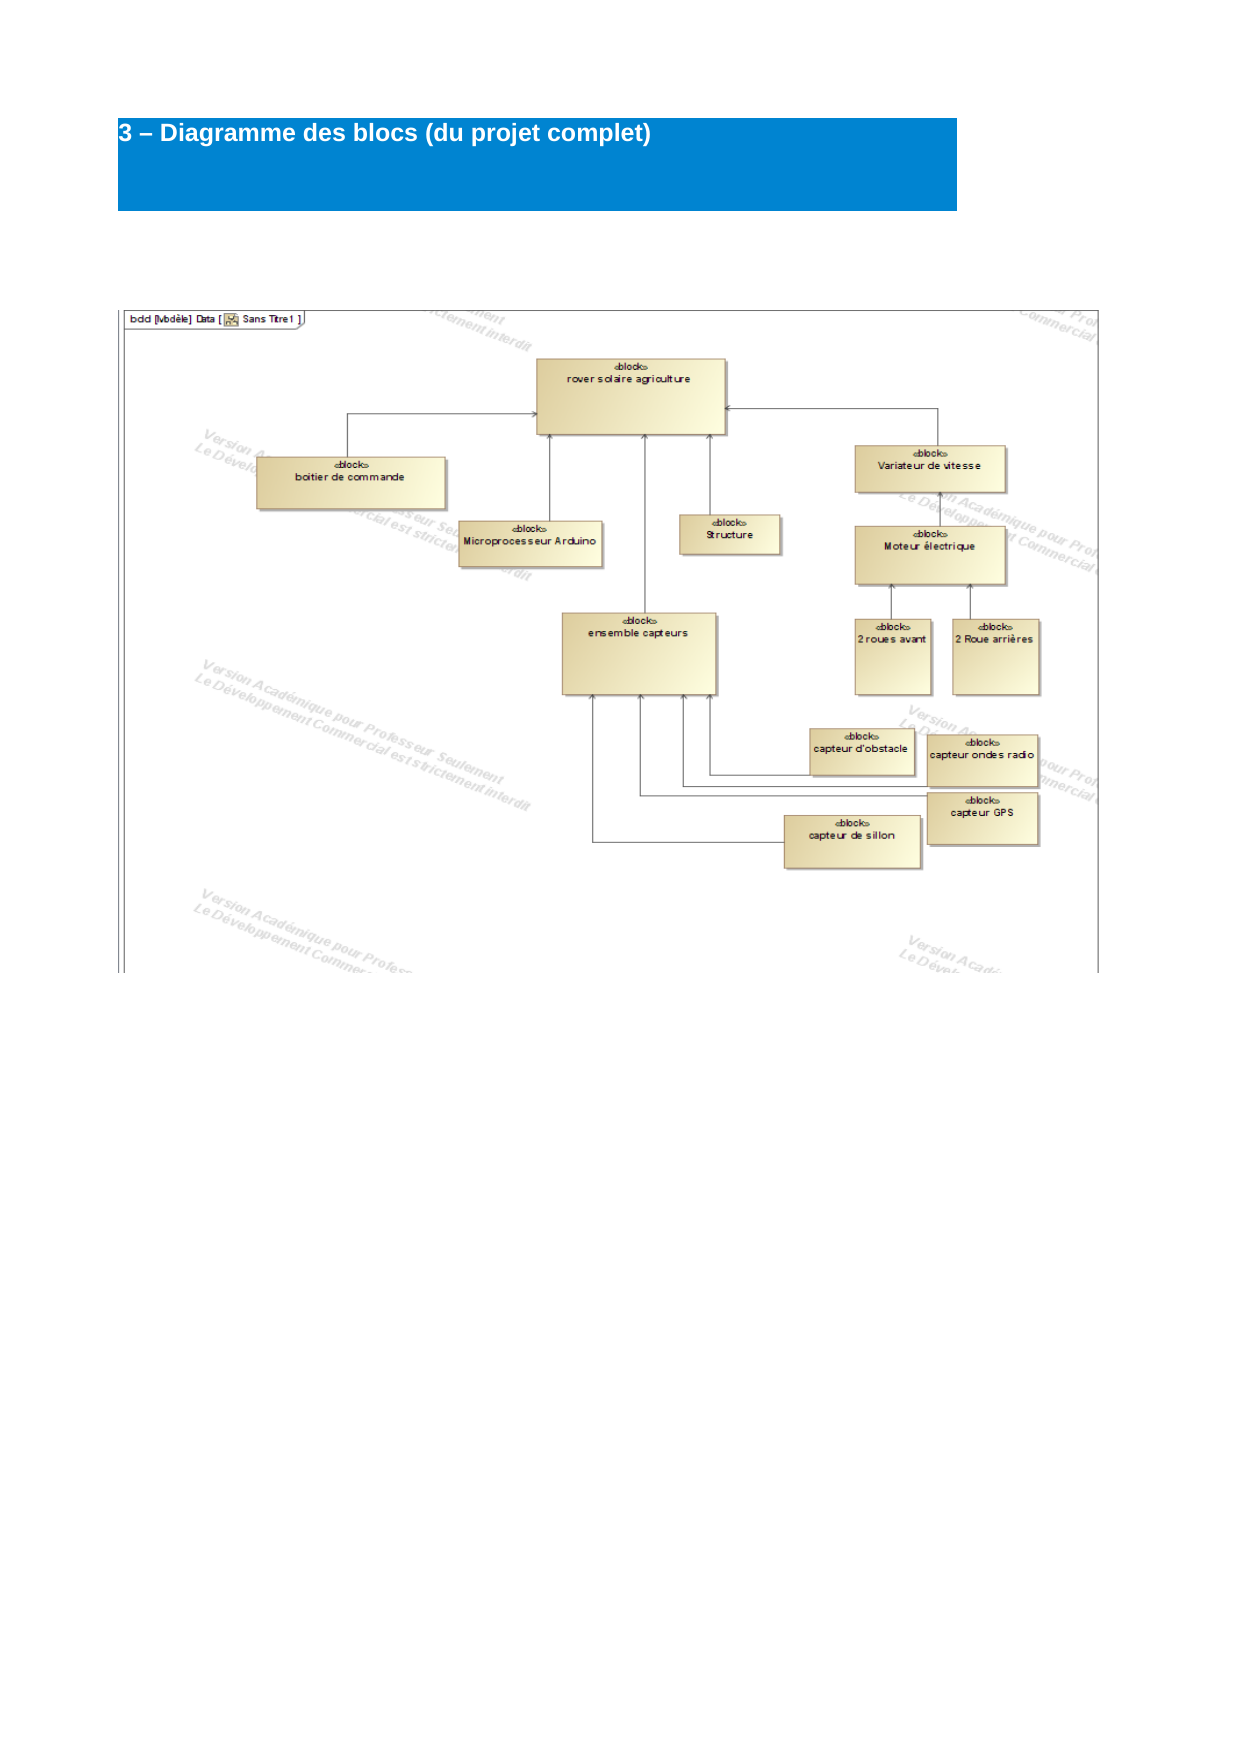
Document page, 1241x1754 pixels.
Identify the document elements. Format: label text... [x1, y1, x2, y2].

picture [118, 310, 1100, 973]
subtitle 3 – Diagramme des blocs (du projet complet) [118, 118, 957, 147]
